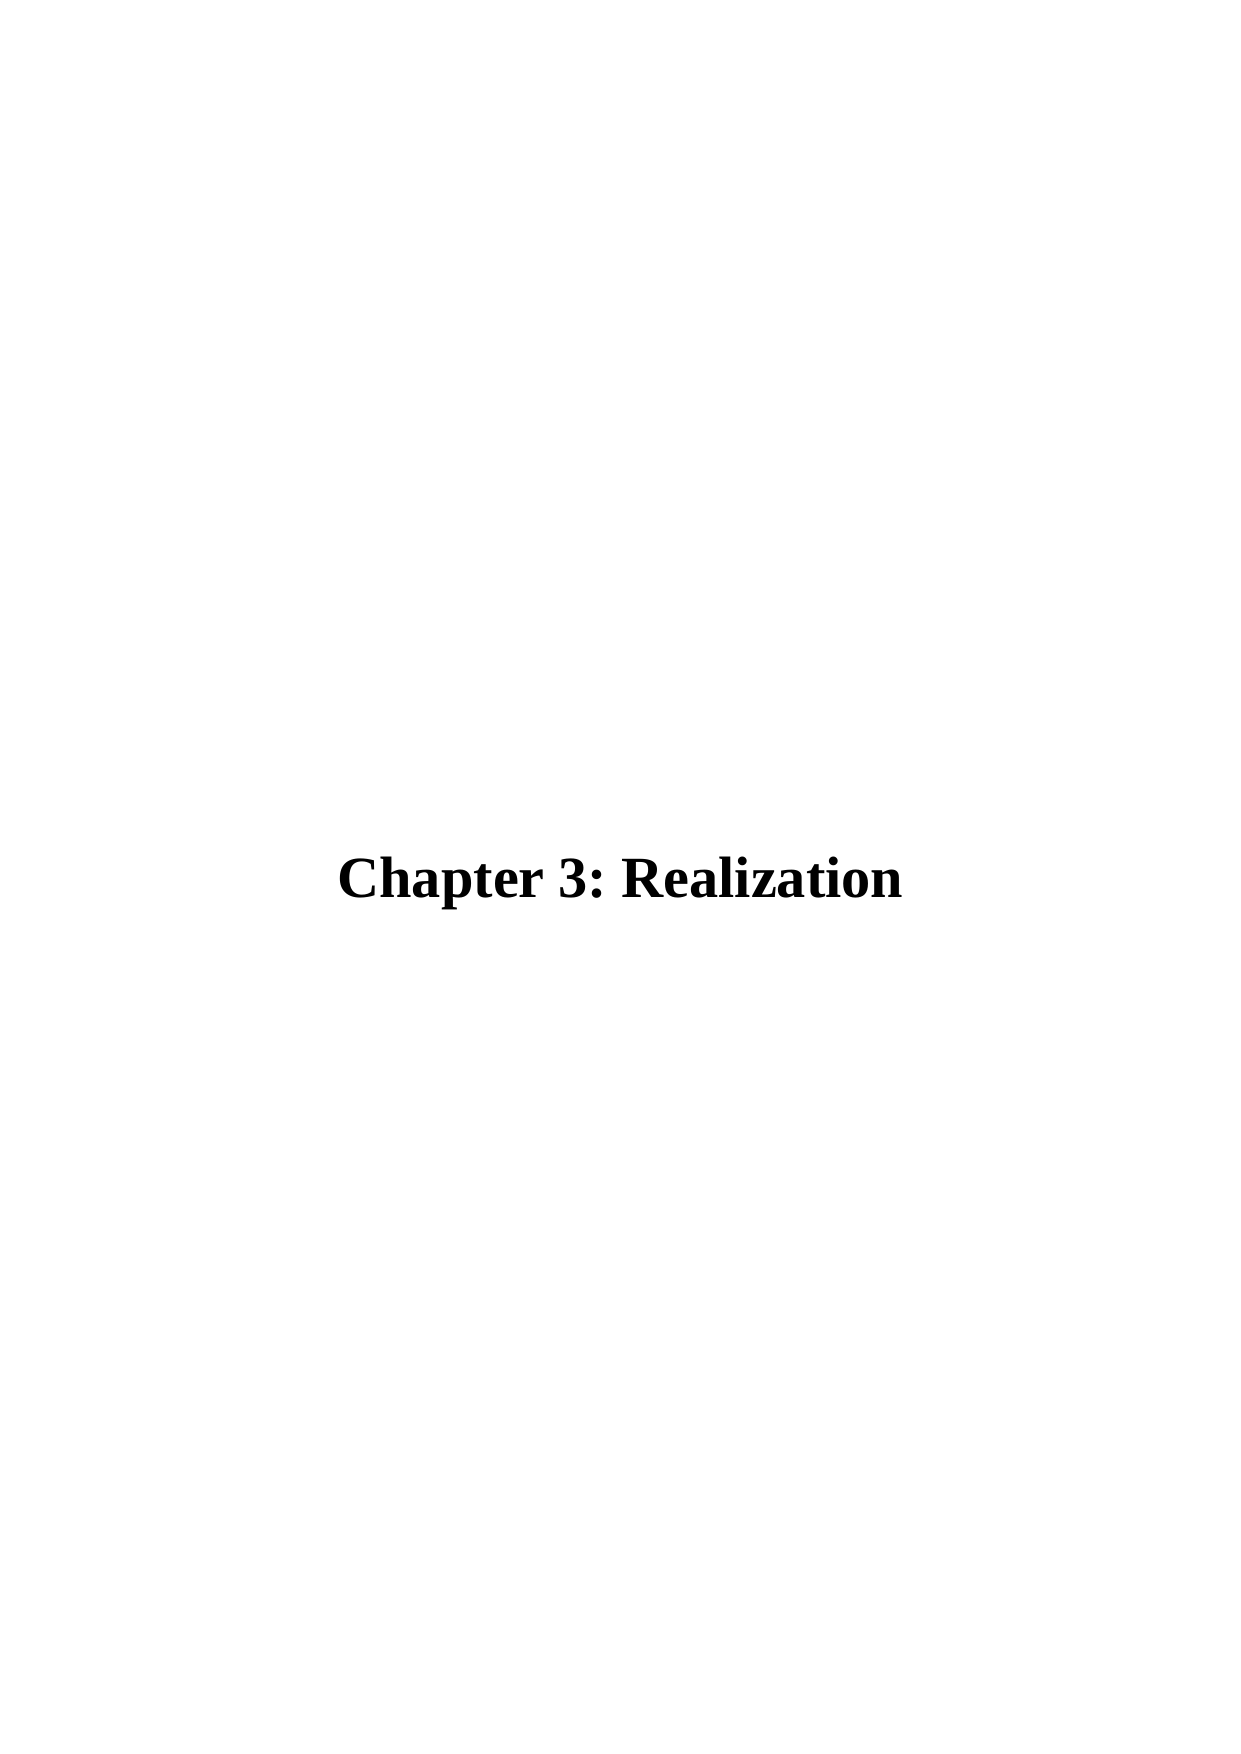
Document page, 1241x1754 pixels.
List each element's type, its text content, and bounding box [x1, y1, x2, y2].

text Chapter 3: Realization [337, 843, 903, 911]
